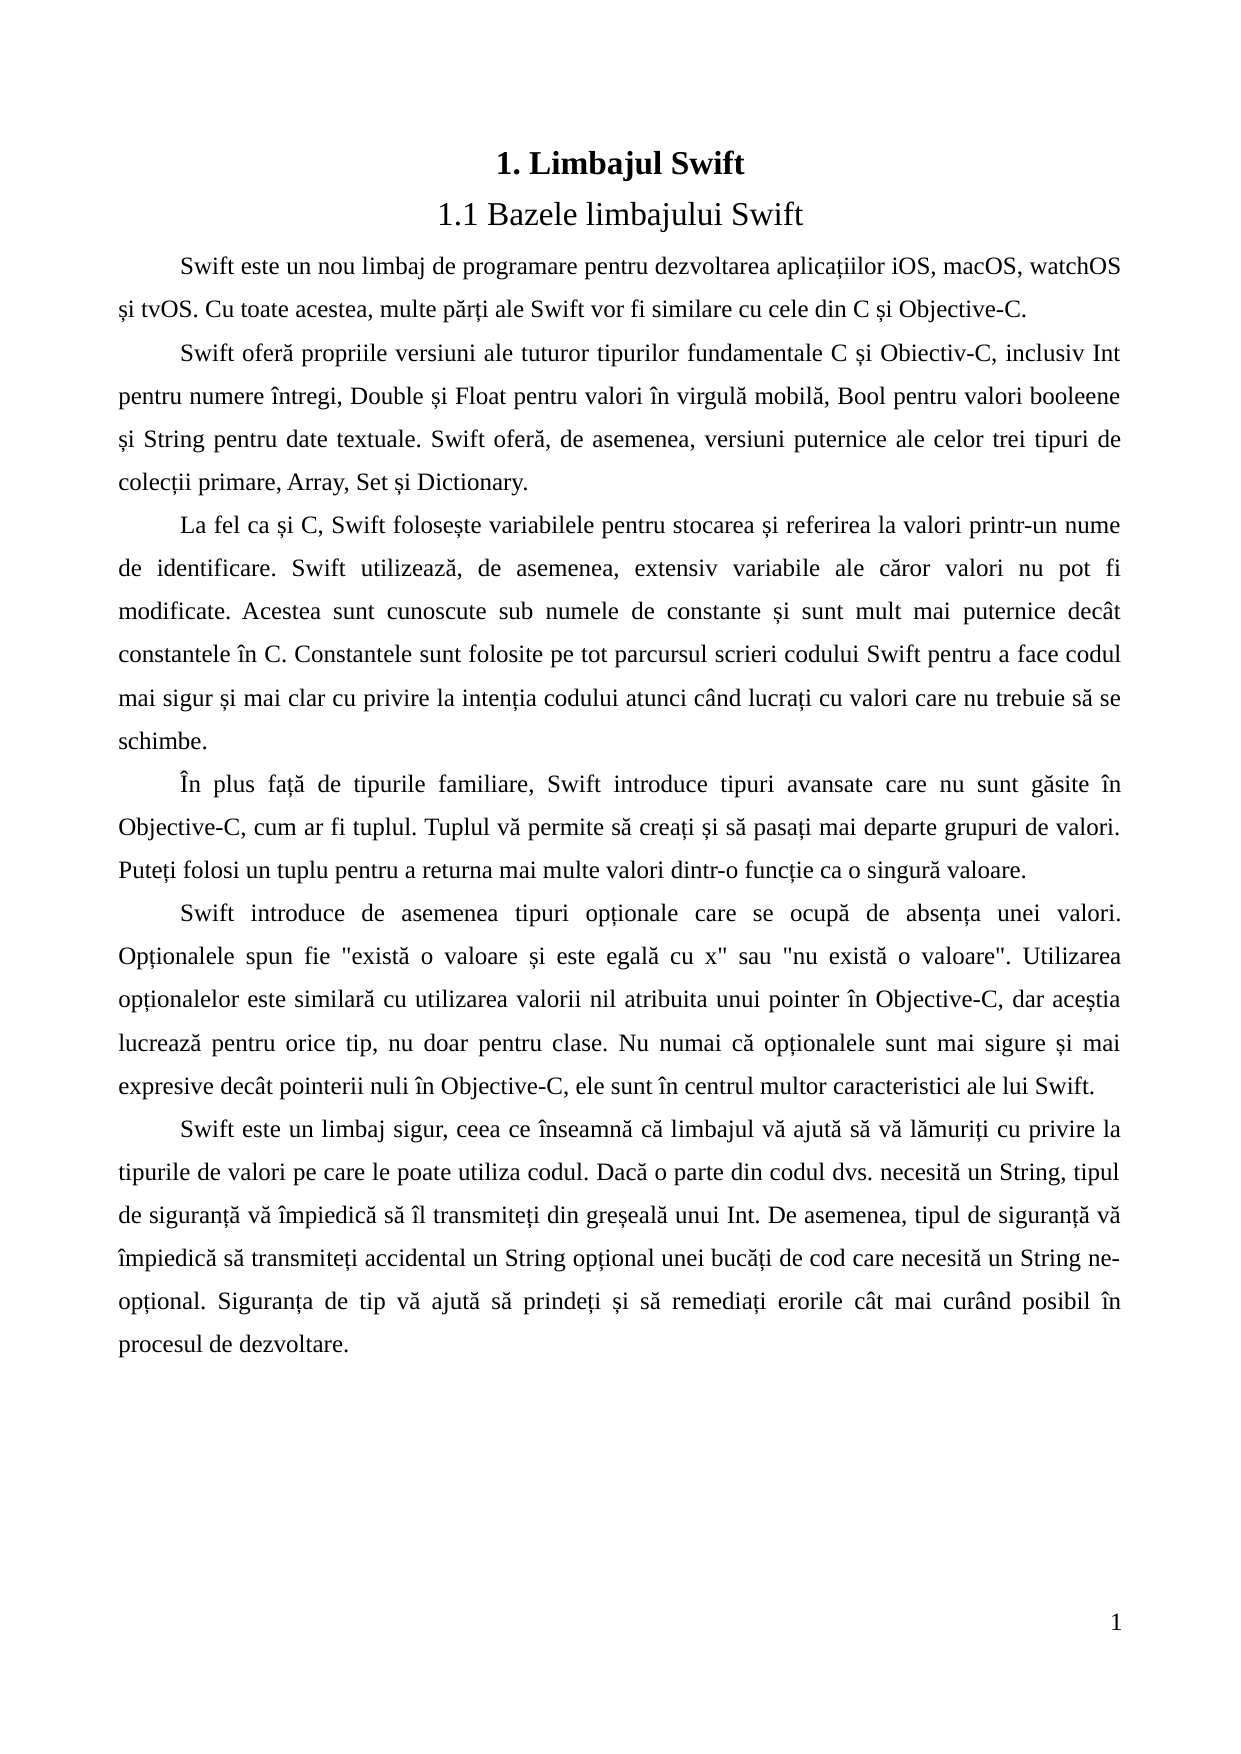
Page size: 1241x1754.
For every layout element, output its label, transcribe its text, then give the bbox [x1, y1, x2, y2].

subtitle 1.1 Bazele limbajului Swift [118, 194, 1122, 232]
text În plus față de tipurile familiare, Swift introduce tipuri avansate care nu sunt găsite în Objective-C, cum ar fi tuplul. Tuplul vă permite să creați și să pasați mai departe grupuri de valori. Puteți folosi un tuplu pentru a returna mai multe valori dintr-o funcție ca o singură valoare. [118, 769, 1122, 884]
subtitle 1. Limbajul Swift [118, 143, 1122, 181]
text Swift este un limbaj sigur, ceea ce înseamnă că limbajul vă ajută să vă lămuriți cu privire la tipurile de valori pe care le poate utiliza codul. Dacă o parte din codul dvs. necesită un String, tipul de siguranță vă împiedică să îl transmiteți din greșeală unui Int. De asemenea, tipul de siguranță vă împiedică să transmiteți accidental un String opțional unei bucăți de cod care necesită un String ne-opțional. Siguranța de tip vă ajută să prindeți și să remediați erorile cât mai curând posibil în procesul de dezvoltare. [118, 1114, 1122, 1358]
text La fel ca și C, Swift folosește variabilele pentru stocarea și referirea la valori printr-un nume de identificare. Swift utilizează, de asemenea, extensiv variabile ale căror valori nu pot fi modificate. Acestea sunt cunoscute sub numele de constante și sunt mult mai puternice decât constantele în C. Constantele sunt folosite pe tot parcursul scrieri codului Swift pentru a face codul mai sigur și mai clar cu privire la intenția codului atunci când lucrați cu valori care nu trebuie să se schimbe. [118, 510, 1122, 754]
text Swift oferă propriile versiuni ale tuturor tipurilor fundamentale C și Obiectiv-C, inclusiv Int pentru numere întregi, Double și Float pentru valori în virgulă mobilă, Bool pentru valori booleene și String pentru date textuale. Swift oferă, de asemenea, versiuni puternice ale celor trei tipuri de colecții primare, Array, Set și Dictionary. [118, 338, 1122, 496]
text Swift introduce de asemenea tipuri opționale care se ocupă de absența unei valori. Opționalele spun fie "există o valoare și este egală cu x" sau "nu există o valoare". Utilizarea opționalelor este similară cu utilizarea valorii nil atribuita unui pointer în Objective-C, dar aceștia lucrează pentru orice tip, nu doar pentru clase. Nu numai că opționalele sunt mai sigure și mai expresive decât pointerii nuli în Objective-C, ele sunt în centrul multor caracteristici ale lui Swift. [118, 898, 1122, 1099]
text Swift este un nou limbaj de programare pentru dezvoltarea aplicațiilor iOS, macOS, watchOS și tvOS. Cu toate acestea, multe părți ale Swift vor fi similare cu cele din C și Objective-C. [118, 251, 1122, 323]
